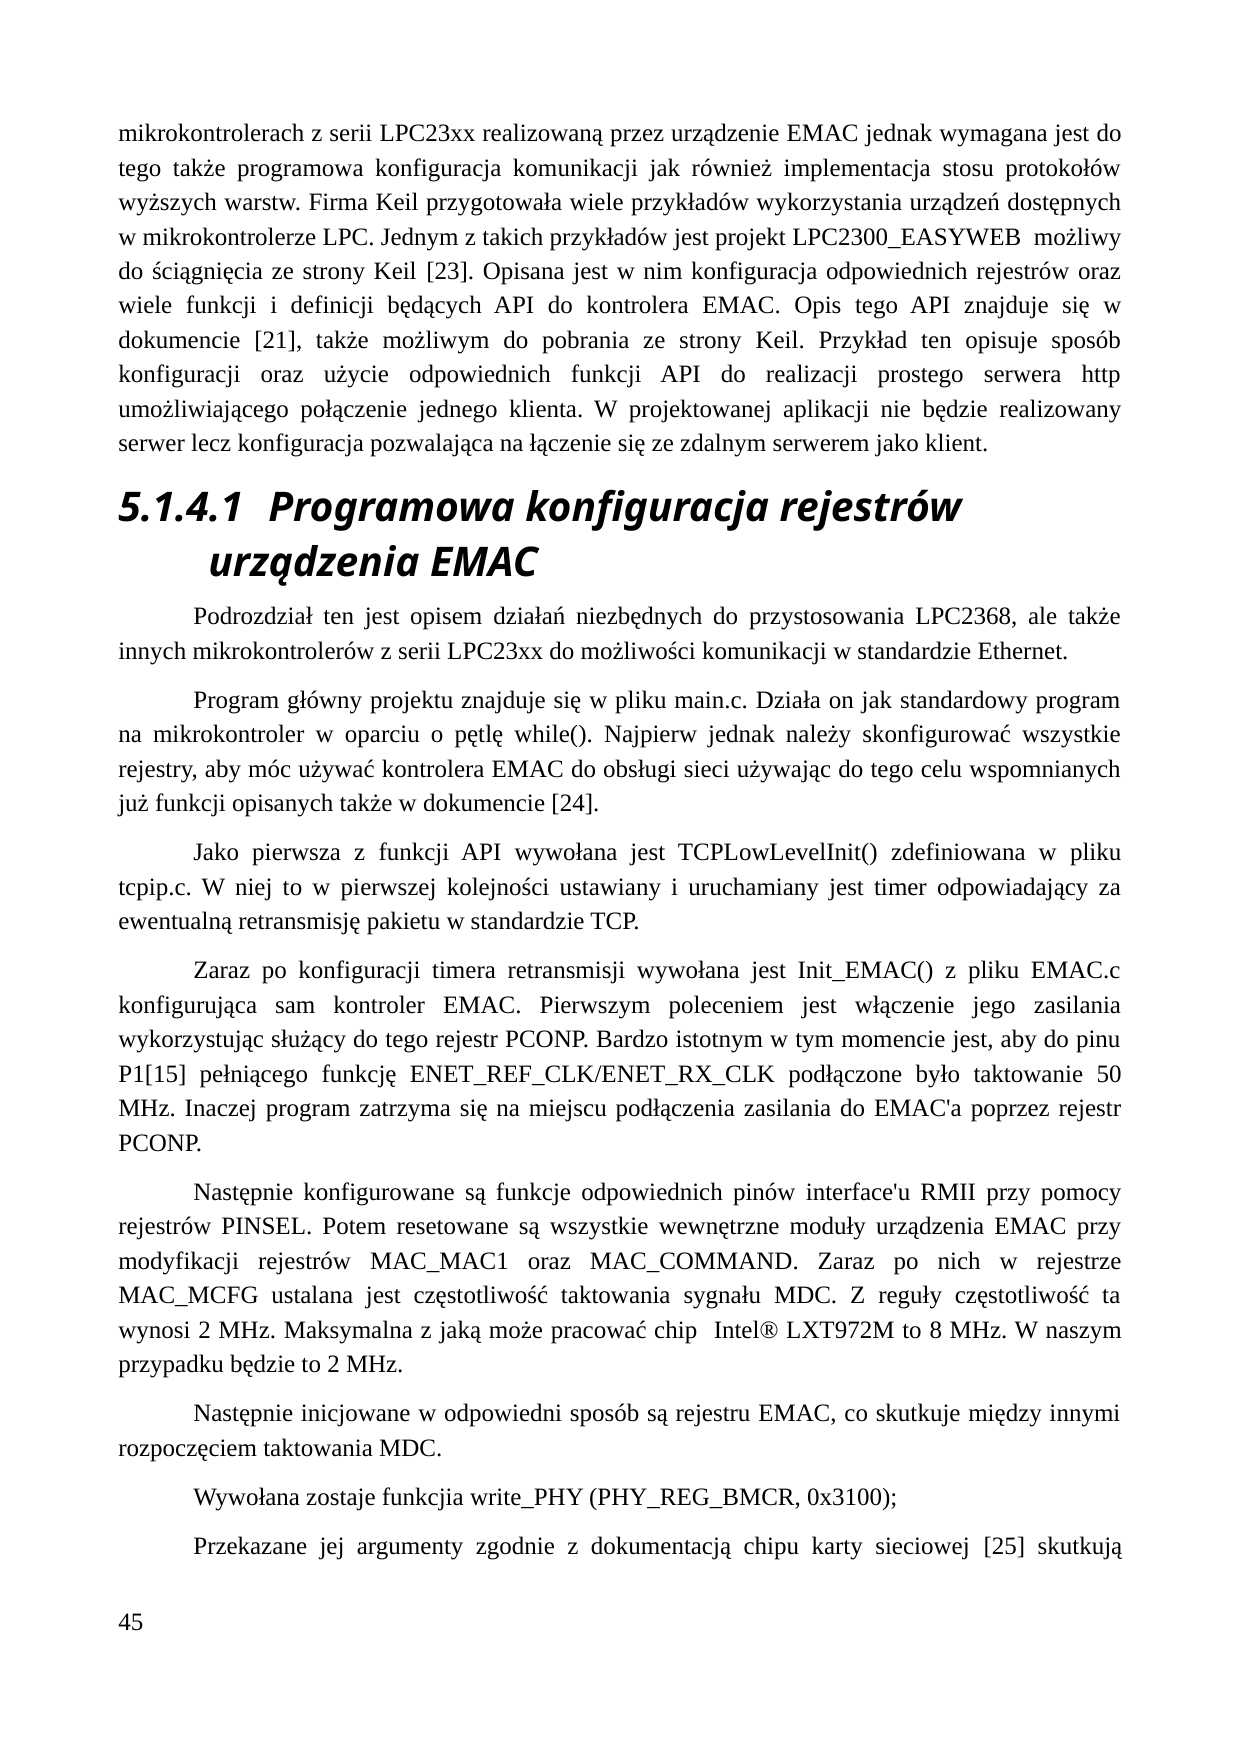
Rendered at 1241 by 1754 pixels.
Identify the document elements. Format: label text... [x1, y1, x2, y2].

text Jako pierwsza z funkcji API wywołana jest TCPLowLevelInit() zdefiniowana w pliku tcpip.c. W niej to w pierwszej kolejności ustawiany i uruchamiany jest timer odpowiadający za ewentualną retransmisję pakietu w standardzie TCP. [118, 837, 1122, 935]
text Program główny projektu znajduje się w pliku main.c. Działa on jak standardowy program na mikrokontroler w oparciu o pętlę while(). Najpierw jednak należy skonfigurować wszystkie rejestry, aby móc używać kontrolera EMAC do obsługi sieci używając do tego celu wspomnianych już funkcji opisanych także w dokumencie [24]. [118, 685, 1122, 817]
subtitle Programowa konfiguracja rejestrów urządzenia EMAC [118, 477, 1122, 589]
text Przekazane jej argumenty zgodnie z dokumentacją chipu karty sieciowej [25] skutkują [118, 1531, 1122, 1559]
text Następnie inicjowane w odpowiedni sposób są rejestru EMAC, co skutkuje między innymi rozpoczęciem taktowania MDC. [118, 1398, 1122, 1461]
text mikrokontrolerach z serii LPC23xx realizowaną przez urządzenie EMAC jednak wymagana jest do tego także programowa konfiguracja komunikacji jak również implementacja stosu protokołów wyższych warstw. Firma Keil przygotowała wiele przykładów wykorzystania urządzeń dostępnych w mikrokontrolerze LPC. Jednym z takich przykładów jest projekt LPC2300_EASYWEB możliwy do ściągnięcia ze strony Keil [23]. Opisana jest w nim konfiguracja odpowiednich rejestrów oraz wiele funkcji i definicji będących API do kontrolera EMAC. Opis tego API znajduje się w dokumencie [21], także możliwym do pobrania ze strony Keil. Przykład ten opisuje sposób konfiguracji oraz użycie odpowiednich funkcji API do realizacji prostego serwera http umożliwiającego połączenie jednego klienta. W projektowanej aplikacji nie będzie realizowany serwer lecz konfiguracja pozwalająca na łączenie się ze zdalnym serwerem jako klient. [118, 118, 1122, 457]
text Zaraz po konfiguracji timera retransmisji wywołana jest Init_EMAC() z pliku EMAC.c konfigurująca sam kontroler EMAC. Pierwszym poleceniem jest włączenie jego zasilania wykorzystując służący do tego rejestr PCONP. Bardzo istotnym w tym momencie jest, aby do pinu P1[15] pełniącego funkcję ENET_REF_CLK/ENET_RX_CLK podłączone było taktowanie 50 MHz. Inaczej program zatrzyma się na miejscu podłączenia zasilania do EMAC'a poprzez rejestr PCONP. [118, 955, 1122, 1156]
text Wywołana zostaje funkcjia write_PHY (PHY_REG_BMCR, 0x3100); [118, 1482, 1122, 1511]
text Podrozdział ten jest opisem działań niezbędnych do przystosowania LPC2368, ale także innych mikrokontrolerów z serii LPC23xx do możliwości komunikacji w standardzie Ethernet. [118, 601, 1122, 664]
text Następnie konfigurowane są funkcje odpowiednich pinów interface'u RMII przy pomocy rejestrów PINSEL. Potem resetowane są wszystkie wewnętrzne moduły urządzenia EMAC przy modyfikacji rejestrów MAC_MAC1 oraz MAC_COMMAND. Zaraz po nich w rejestrze MAC_MCFG ustalana jest częstotliwość taktowania sygnału MDC. Z reguły częstotliwość ta wynosi 2 MHz. Maksymalna z jaką może pracować chip Intel® LXT972M to 8 MHz. W naszym przypadku będzie to 2 MHz. [118, 1177, 1122, 1378]
